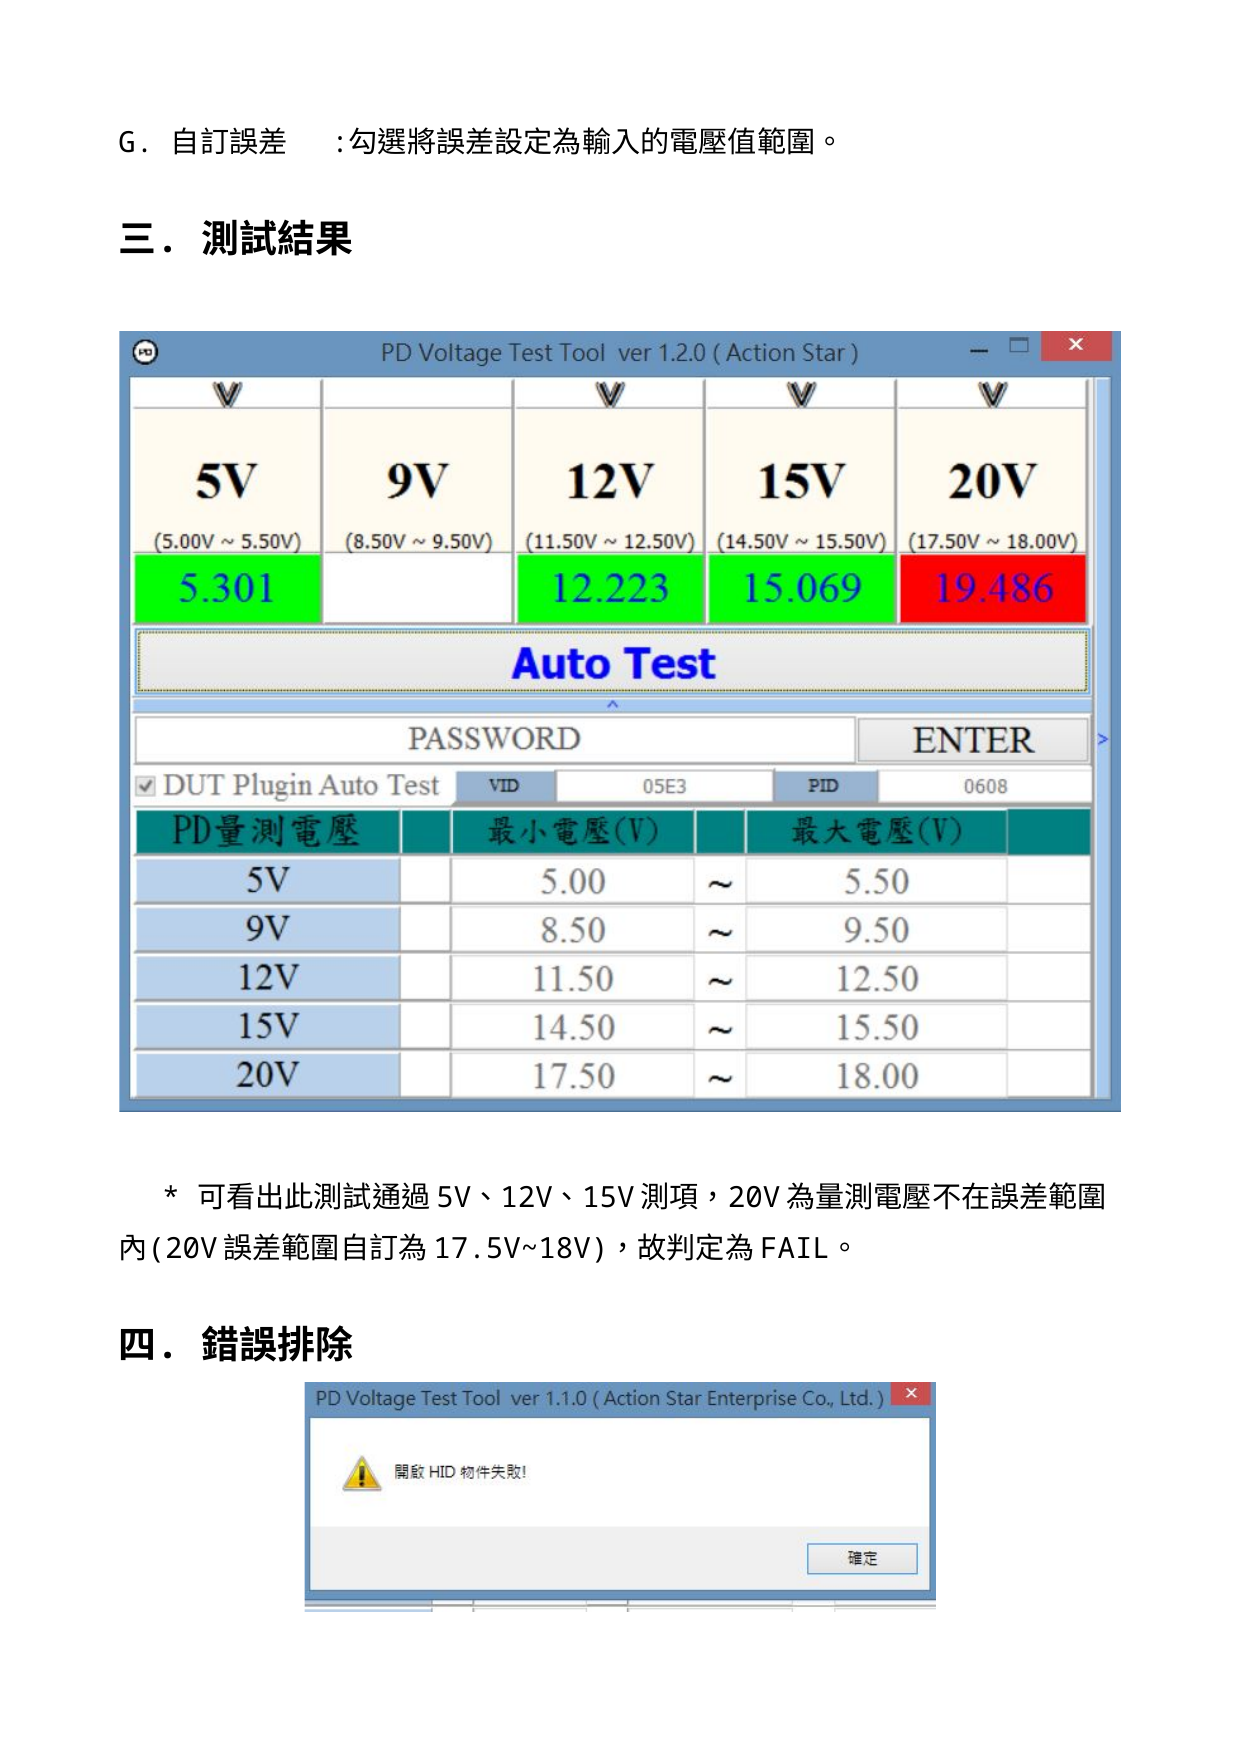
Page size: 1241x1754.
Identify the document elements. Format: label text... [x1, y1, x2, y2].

subtitle 四. 錯誤排除 [118, 1315, 1122, 1370]
text * 可看出此測試通過5V、12V、15V測項，20V為量測電壓不在誤差範圍內(20V誤差範圍自訂為17.5V~18V)，故判定為FAIL。 [118, 1173, 1122, 1267]
picture [304, 1382, 936, 1612]
picture [119, 331, 1121, 1112]
text G. 自訂誤差 :勾選將誤差設定為輸入的電壓值範圍。 [118, 118, 1122, 161]
subtitle 三. 測試結果 [118, 208, 1122, 264]
